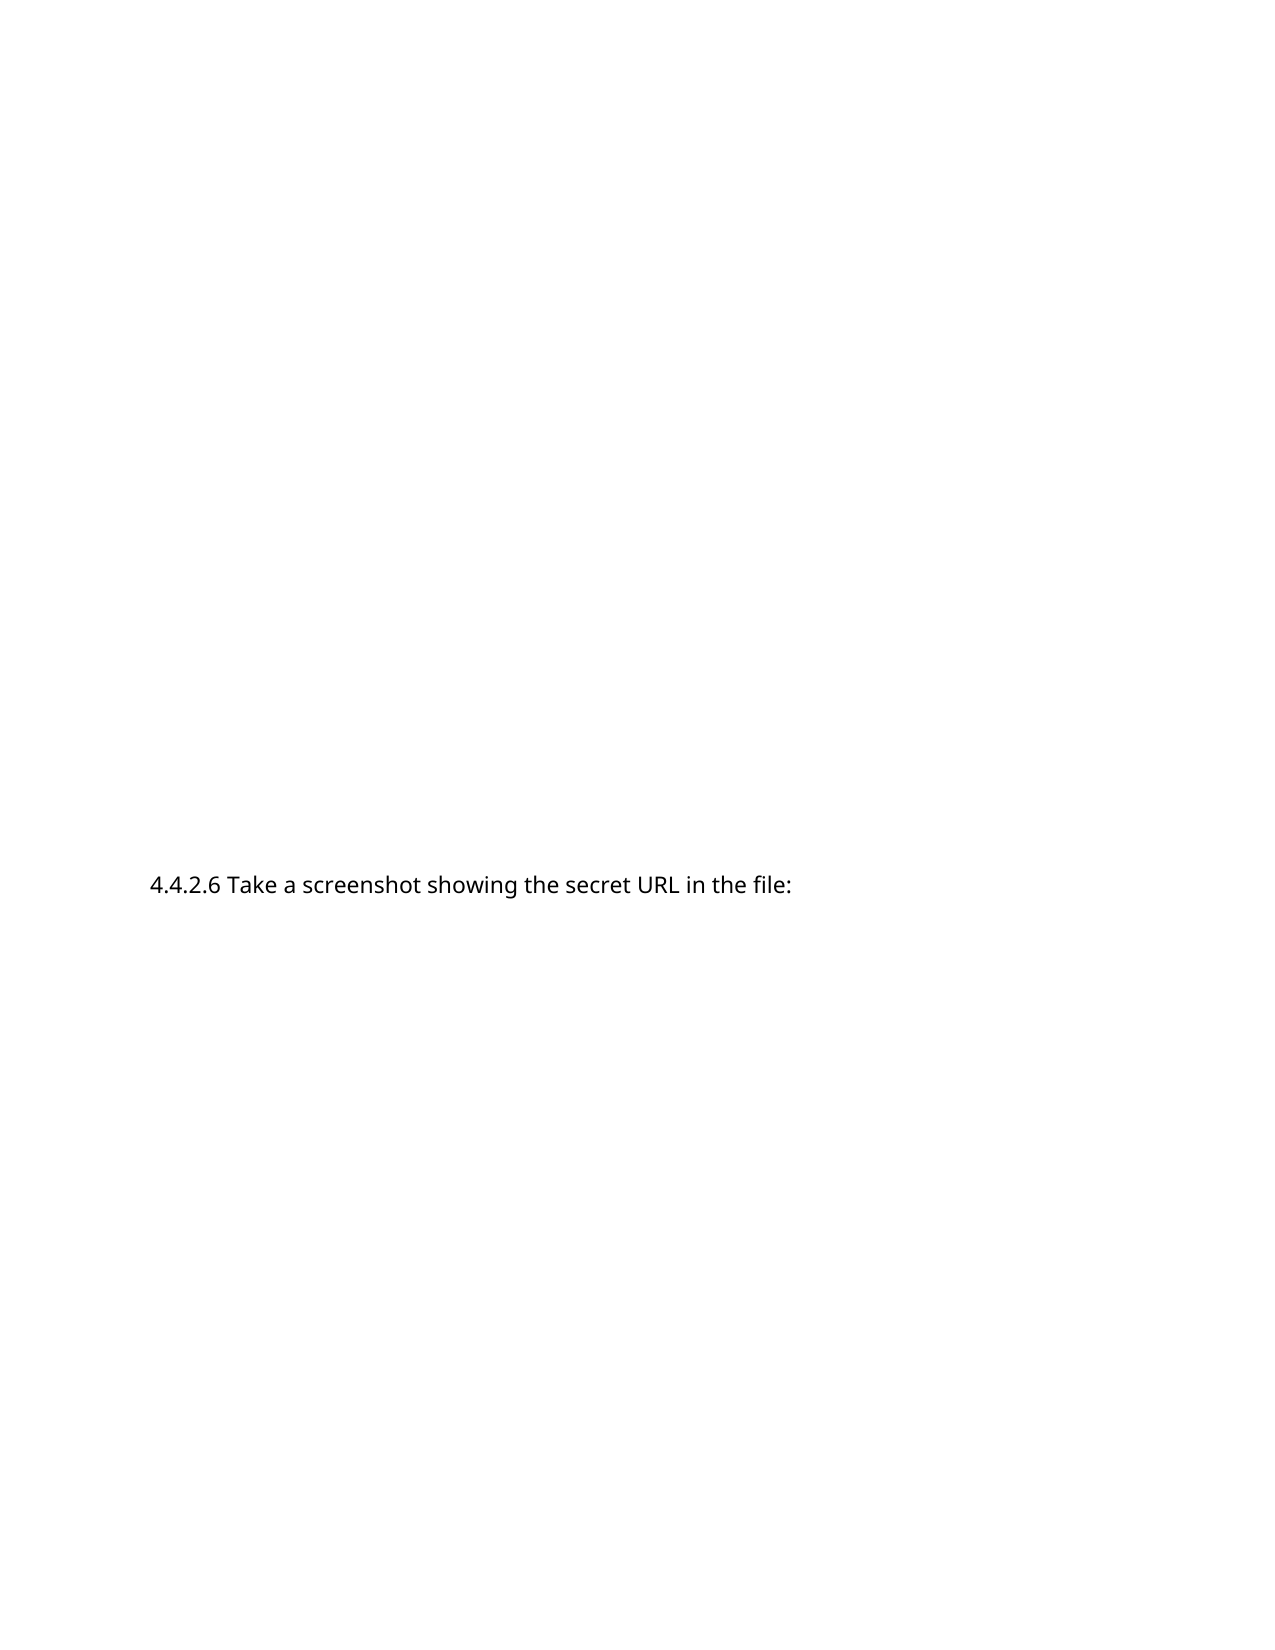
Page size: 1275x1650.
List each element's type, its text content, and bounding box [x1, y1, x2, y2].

text 4.4.2.6 Take a screenshot showing the secret URL in the file: [150, 869, 1125, 900]
